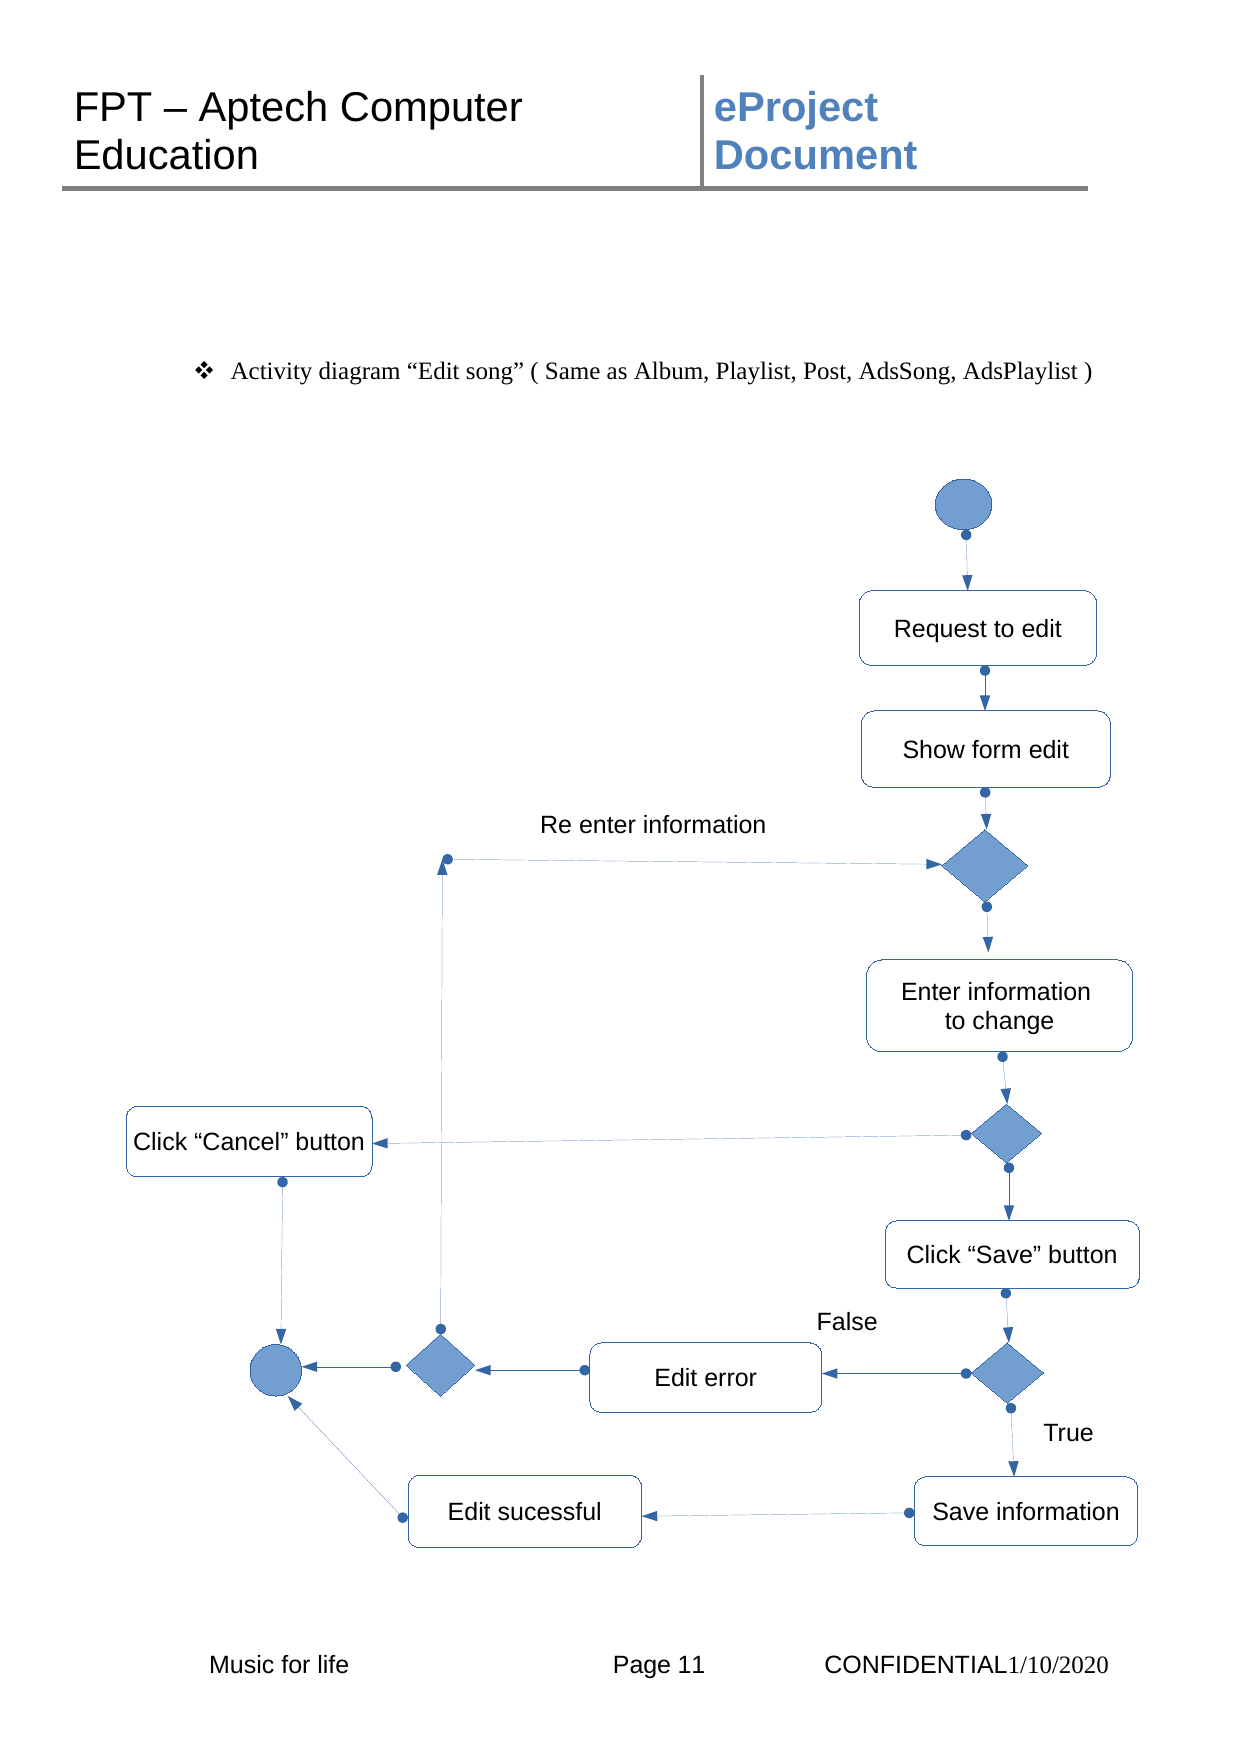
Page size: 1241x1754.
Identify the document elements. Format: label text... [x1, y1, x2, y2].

list Activity diagram “Edit song” ( Same as Album, Playlist, Post, AdsSong, AdsPlaylist ) [193, 356, 1172, 384]
